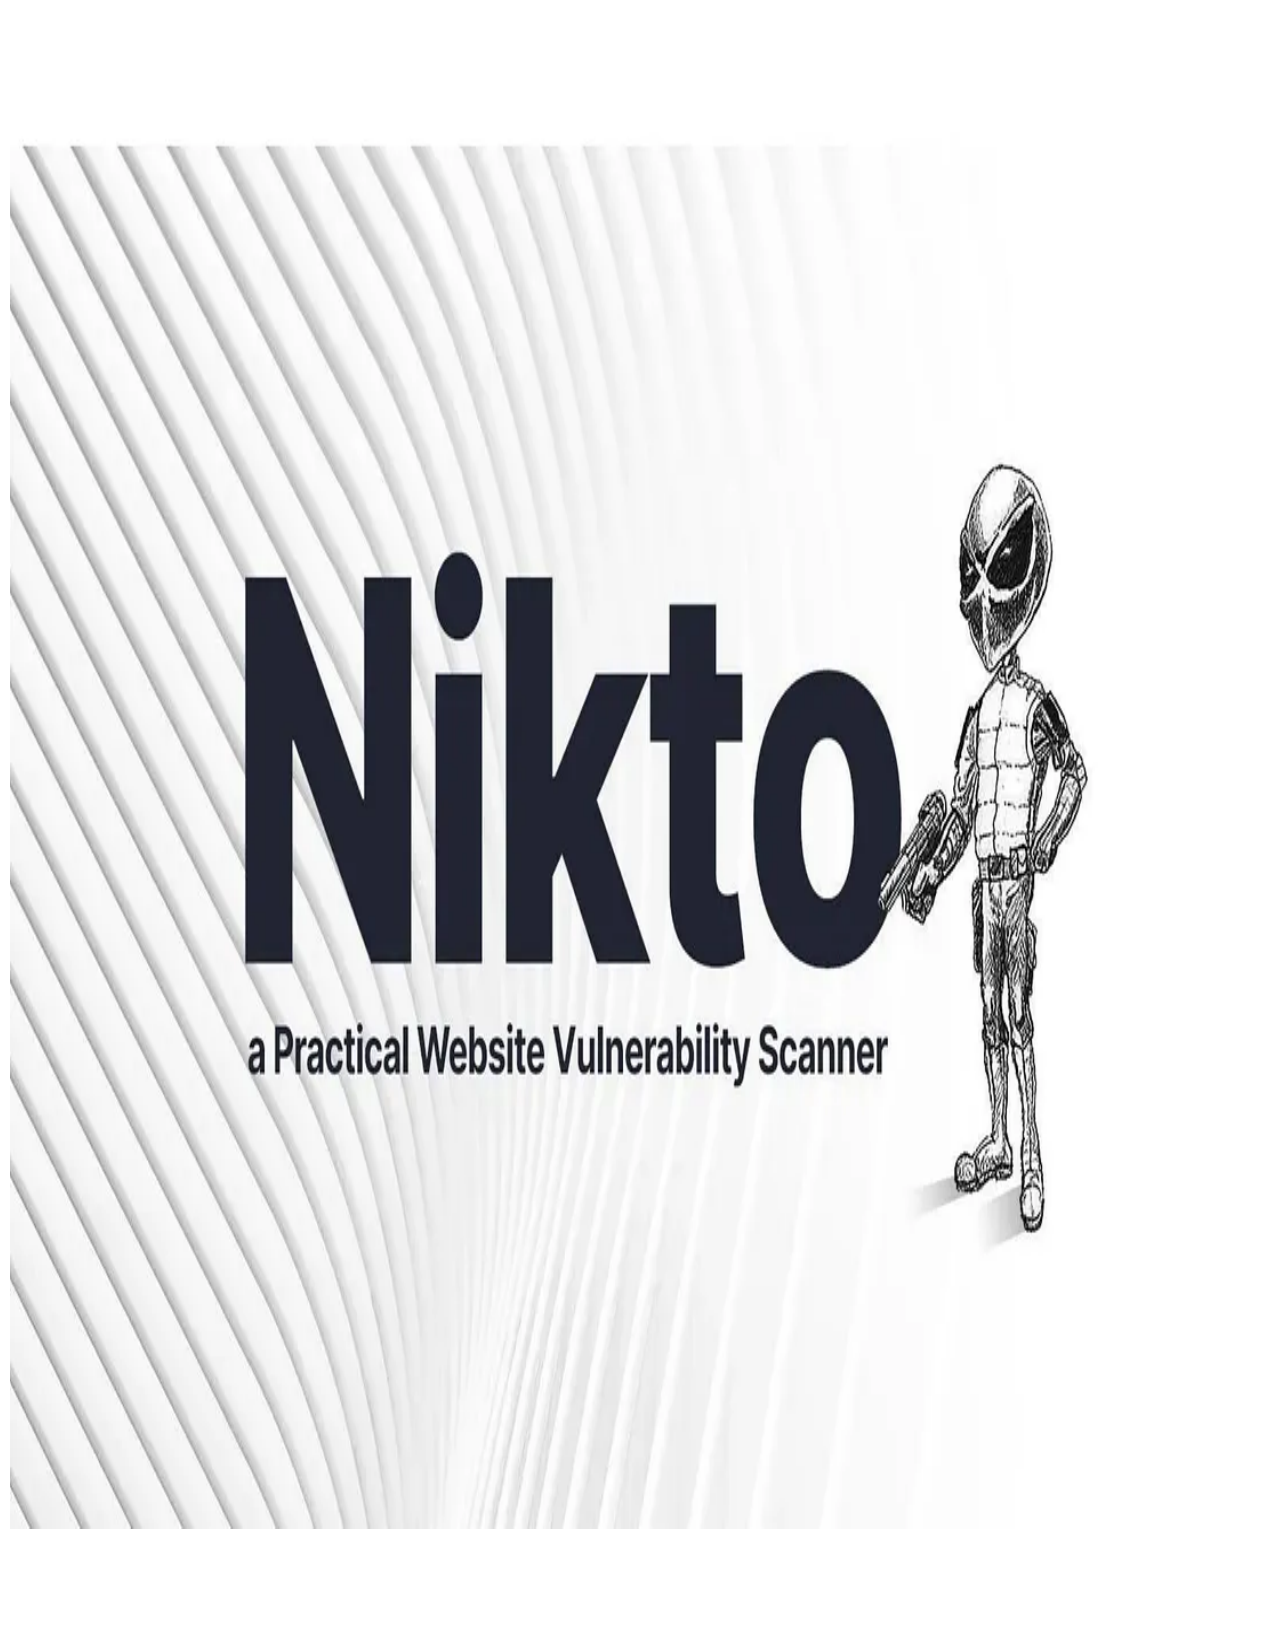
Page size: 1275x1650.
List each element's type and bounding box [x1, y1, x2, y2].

picture [10, 132, 1265, 1529]
